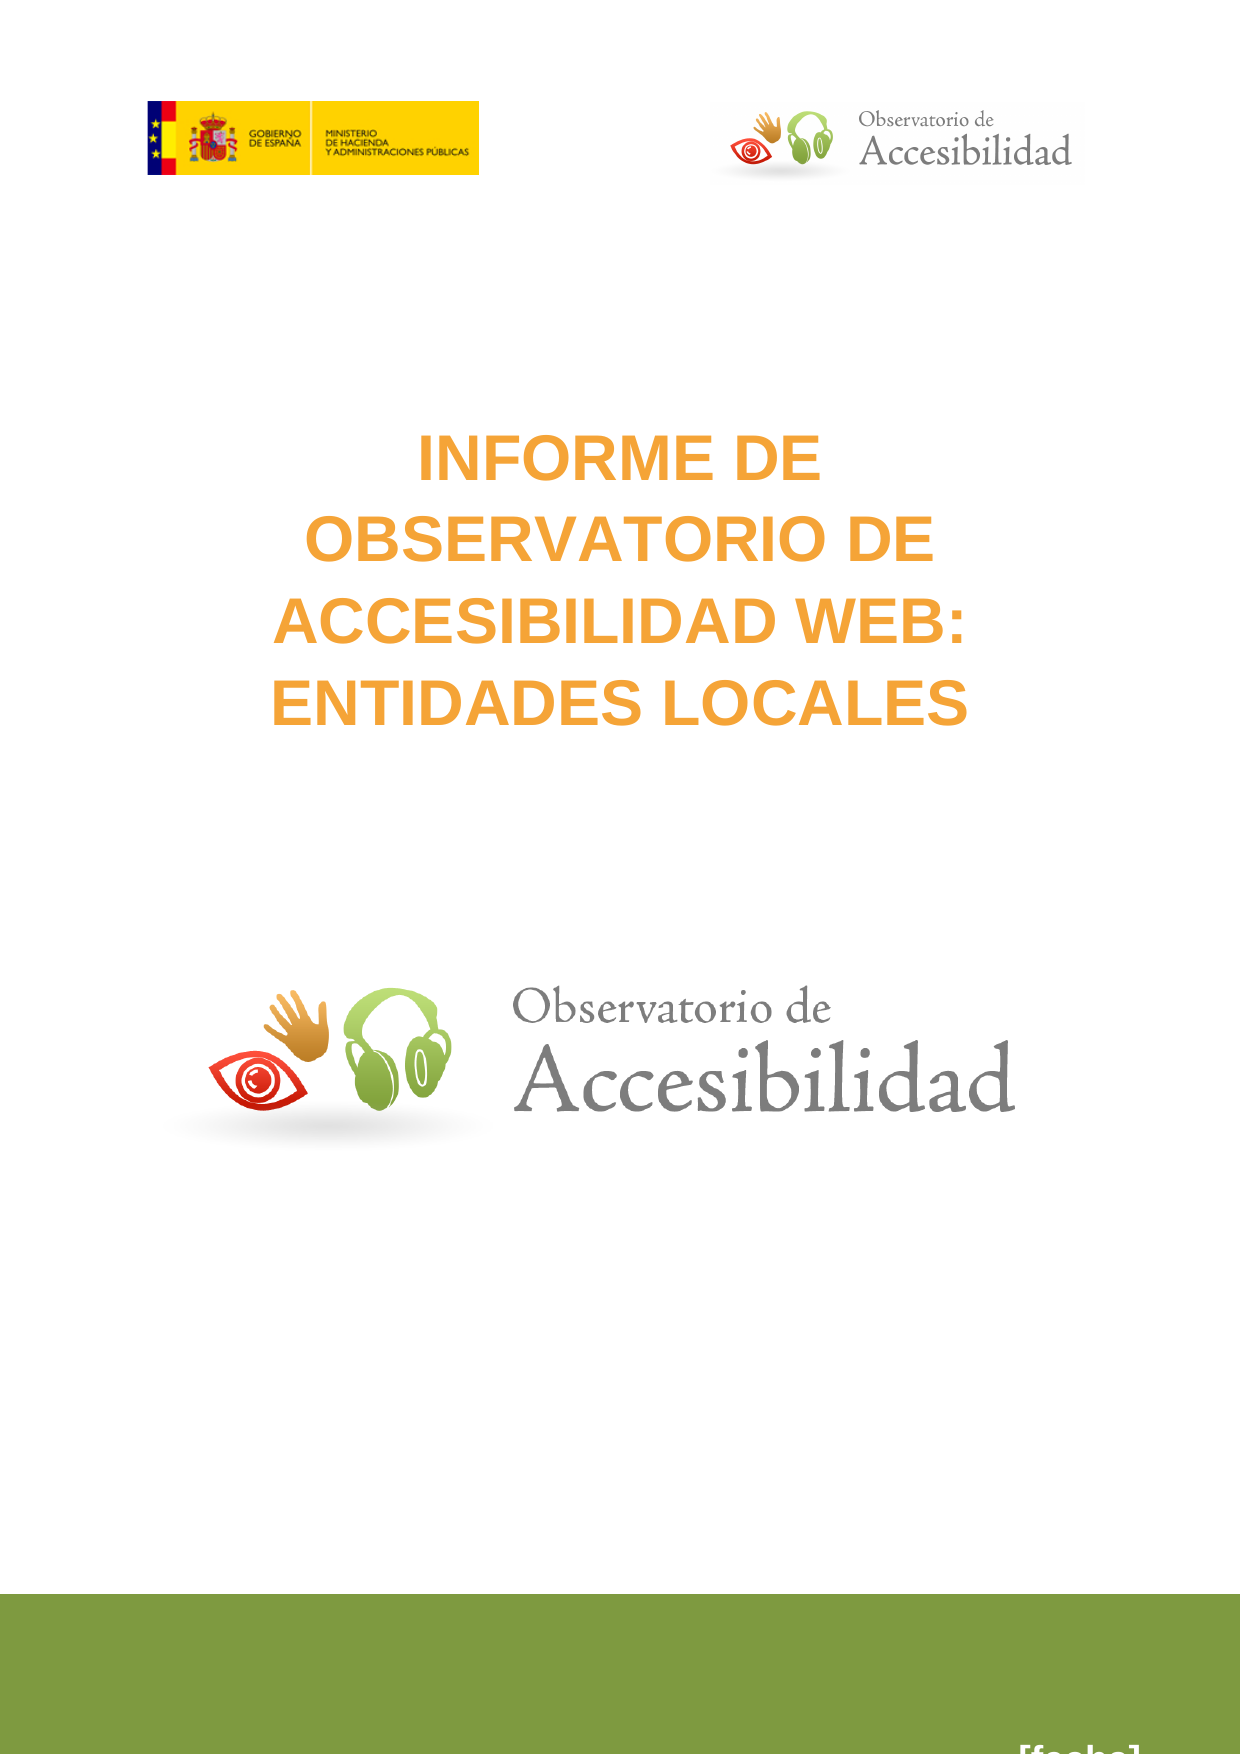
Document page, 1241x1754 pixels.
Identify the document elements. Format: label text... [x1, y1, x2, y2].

picture [710, 102, 1086, 185]
picture [147, 946, 1167, 1170]
text Informe de Observatorio de Accesibilidad Web: Entidades Locales [148, 420, 1092, 739]
picture [147, 101, 479, 175]
text [fecha] [0, 1737, 1193, 1754]
